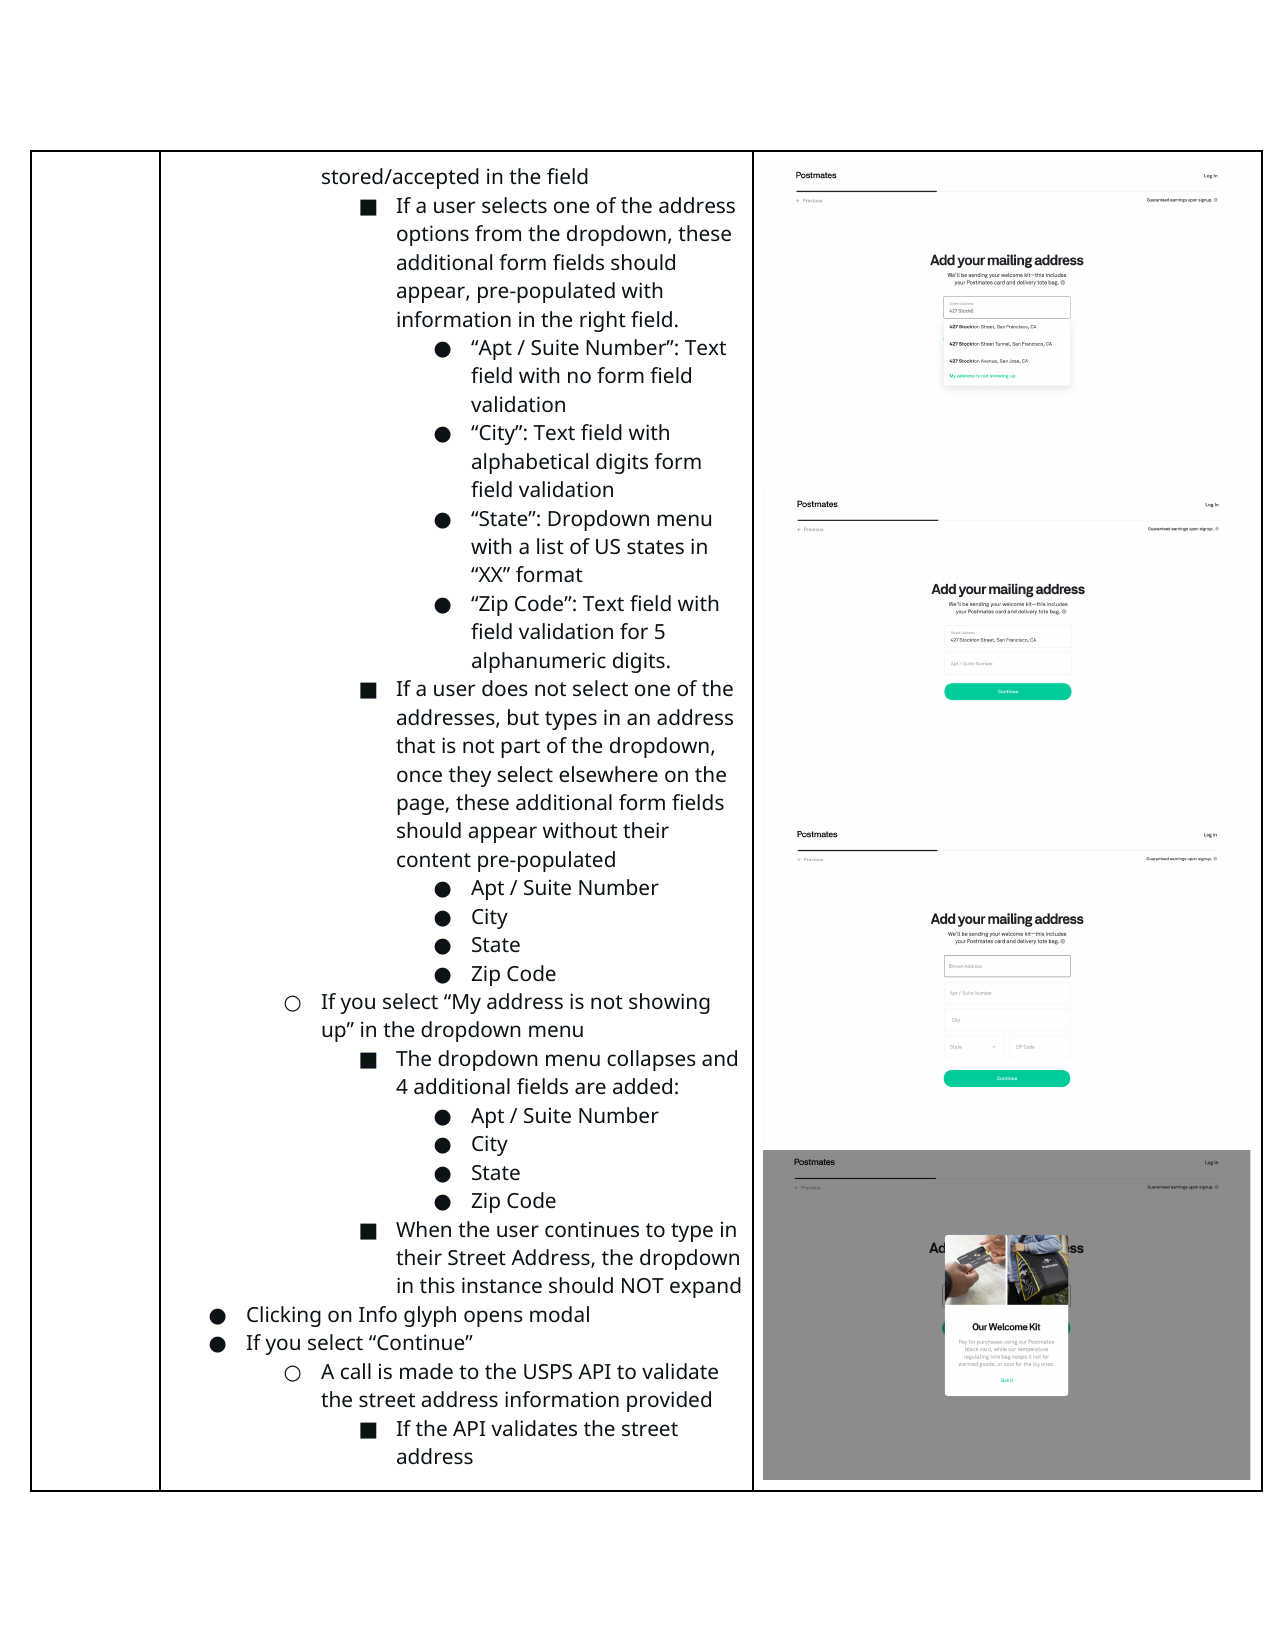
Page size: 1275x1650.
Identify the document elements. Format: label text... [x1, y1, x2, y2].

picture [763, 162, 1251, 1480]
table_cell Mailing Address If you are on the mailing address page As soon as a user types into the address field A dropdown should appear with dynamic search results These search results should be calling the Google Maps API to populate results A user must select one of the addresses in the dropdown for the results to be stored/accepted in the field If a user selects one of the address options from the dropdown, these additional form fields should appear, pre-populated with information in the right field. “Apt / Suite Number”: Text field with no form field validation “City”: Text field with alphabetical digits form field validation “State”: Dropdown menu with a list of US states in “XX” format “Zip Code”: Text field with field validation for 5 alphanumeric digits. If a user does not select one of the addresses, but types in an address that is not part of the dropdown, once they select elsewhere on the page, these additional form fields should appear without their content pre-populated Apt / Suite Number City State Zip Code If you select “My address is not showing up” in the dropdown menu The dropdown menu collapses and 4 additional fields are added: Apt / Suite Number City State Zip Code When the user continues to type in their Street Address, the dropdown in this instance should NOT expand Clicking on Info glyph opens modal If you select “Continue” A call is made to the USPS API to validate the street address information provided If the API validates the street address Your results are captured/stored and advance to the next screen: “Confirm Where You Will Deliver” If the API does NOT validate or if the call fails for the street address information provided An error message occurs as indicated below This validation should only occur once; on the second try we do not call the USPS API, but accept whatever entries we are given Show “Please correct” within the field that USPS has returned as being incorrect If you select “Previous” Your results will not be captured and a browser-level warning message will appear about advancing without saving changes. If confirmed, you will go to the “Tell Us About Yourself” screen Mailing Address Glyph When you select the glyph next to the word “tote bag” A modal appears overlayed on the screen discussing our welcome kit If you select outside the modal Dismiss modal If you select “Got it” Dismiss modal Assigning A Market Once the Mailing Address is stored Use the location of the mailing address to assign a region to the Postmate USPS API Street Address Checker Integrate w/ the USPS API to validate the Street Address during our type-ahead search Error States If you enter an invalid US street address that is not a part of the search API, then display an error that says “Please enter a valid US street address“ If you enter an address that is not a valid US address, display an error message that says “Please select a valid US address” [161, 152, 752, 1489]
table_cell [754, 152, 1261, 1489]
table_cell [32, 152, 159, 1489]
